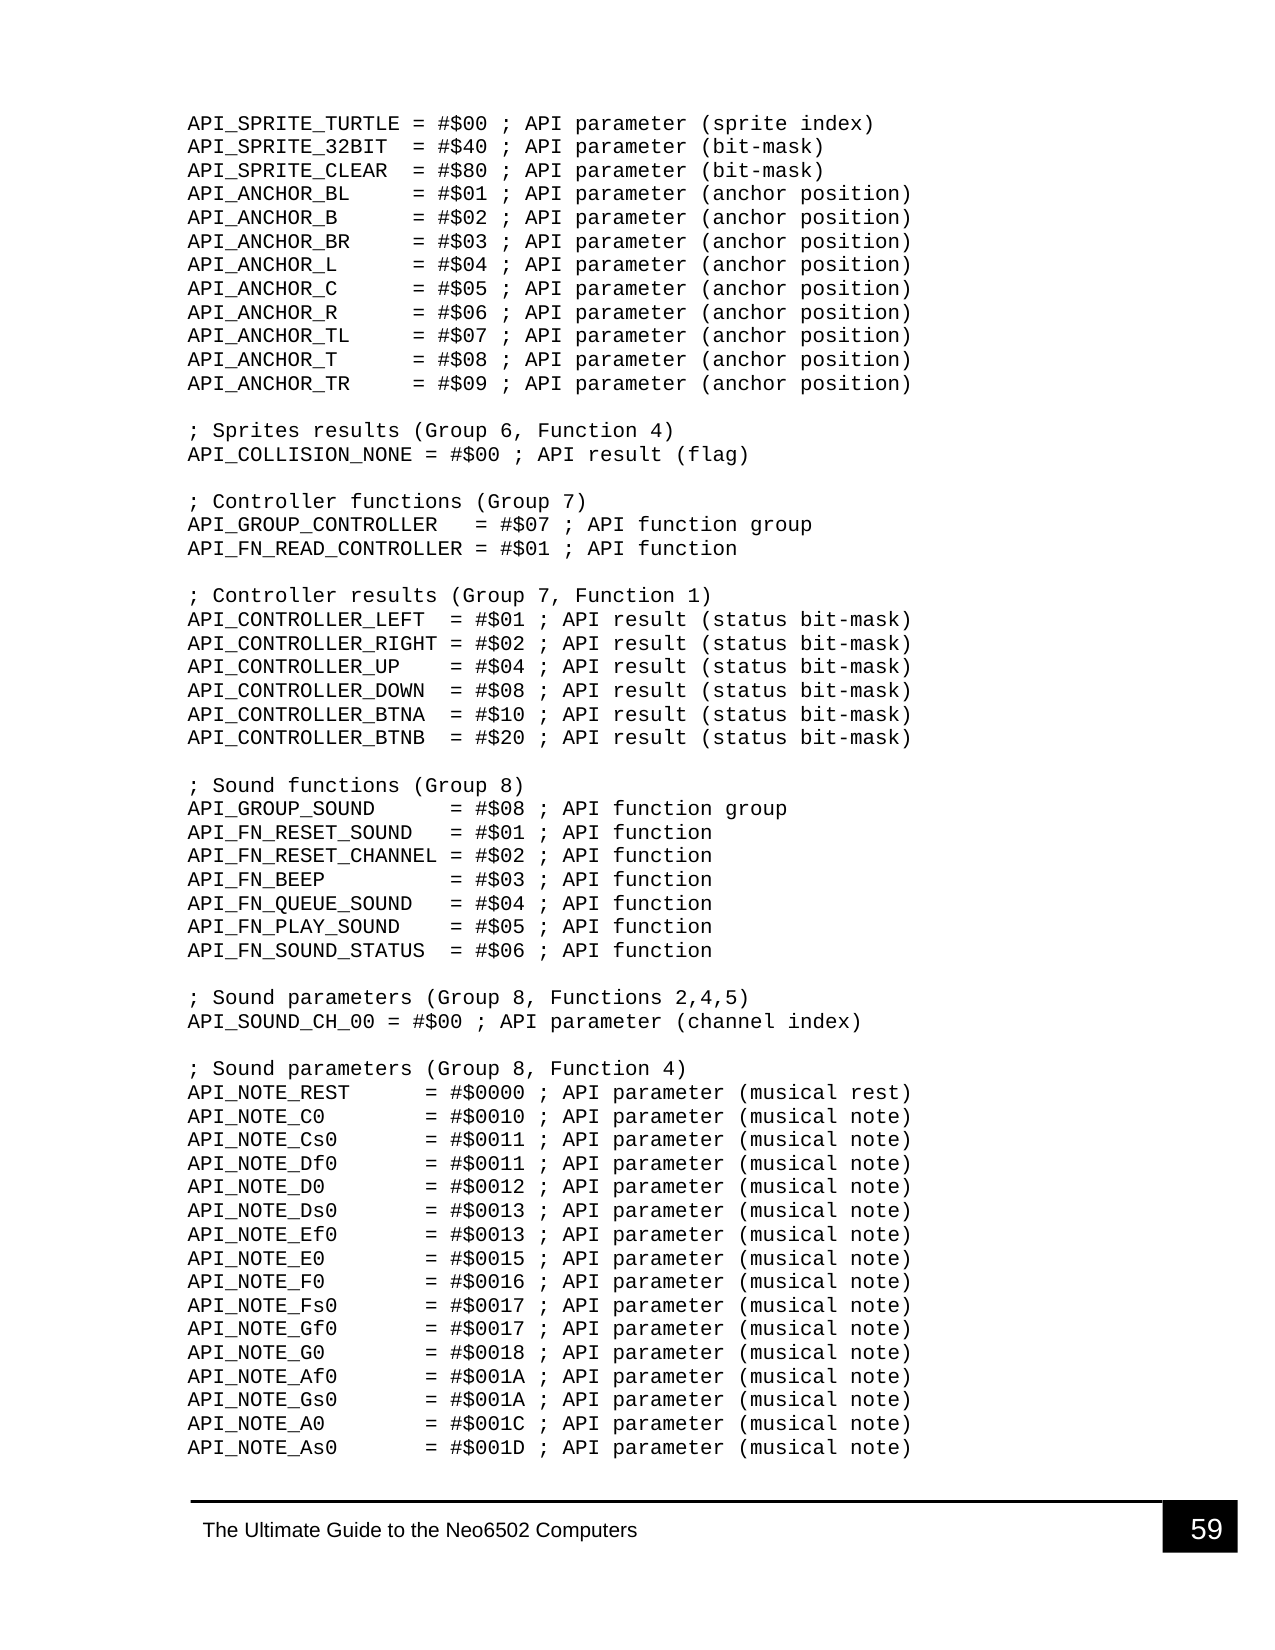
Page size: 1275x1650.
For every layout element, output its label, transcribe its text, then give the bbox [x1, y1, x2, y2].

text API_FN_SOUND_STATUS = #$06 ; API function [187, 940, 1162, 964]
text ; Controller results (Group 7, Function 1) [187, 585, 1162, 609]
text API_CONTROLLER_RIGHT = #$02 ; API result (status bit-mask) [187, 633, 1162, 656]
text API_NOTE_F0 = #$0016 ; API parameter (musical note) [187, 1271, 1162, 1295]
text API_SPRITE_32BIT = #$40 ; API parameter (bit-mask) [187, 136, 1162, 160]
text API_NOTE_C0 = #$0010 ; API parameter (musical note) [187, 1106, 1162, 1129]
text API_SOUND_CH_00 = #$00 ; API parameter (channel index) [187, 1011, 1162, 1035]
text API_CONTROLLER_UP = #$04 ; API result (status bit-mask) [187, 656, 1162, 680]
text ; Sound functions (Group 8) [187, 774, 1162, 798]
text API_ANCHOR_T = #$08 ; API parameter (anchor position) [187, 349, 1162, 373]
text API_ANCHOR_L = #$04 ; API parameter (anchor position) [187, 254, 1162, 278]
text API_ANCHOR_BL = #$01 ; API parameter (anchor position) [187, 183, 1162, 207]
text API_NOTE_As0 = #$001D ; API parameter (musical note) [187, 1437, 1162, 1460]
text API_NOTE_Fs0 = #$0017 ; API parameter (musical note) [187, 1295, 1162, 1318]
text ; Sound parameters (Group 8, Function 4) [187, 1058, 1162, 1082]
text API_NOTE_Ef0 = #$0013 ; API parameter (musical note) [187, 1224, 1162, 1247]
text API_CONTROLLER_BTNA = #$10 ; API result (status bit-mask) [187, 704, 1162, 727]
text API_NOTE_Ds0 = #$0013 ; API parameter (musical note) [187, 1200, 1162, 1224]
text API_FN_QUEUE_SOUND = #$04 ; API function [187, 893, 1162, 916]
text API_ANCHOR_C = #$05 ; API parameter (anchor position) [187, 278, 1162, 302]
text API_SPRITE_CLEAR = #$80 ; API parameter (bit-mask) [187, 160, 1162, 183]
text API_CONTROLLER_LEFT = #$01 ; API result (status bit-mask) [187, 609, 1162, 633]
text ; Controller functions (Group 7) [187, 491, 1162, 514]
text API_NOTE_G0 = #$0018 ; API parameter (musical note) [187, 1342, 1162, 1366]
text API_GROUP_SOUND = #$08 ; API function group [187, 798, 1162, 822]
text API_NOTE_Cs0 = #$0011 ; API parameter (musical note) [187, 1129, 1162, 1153]
text API_FN_BEEP = #$03 ; API function [187, 869, 1162, 893]
text API_ANCHOR_R = #$06 ; API parameter (anchor position) [187, 302, 1162, 325]
text API_ANCHOR_BR = #$03 ; API parameter (anchor position) [187, 231, 1162, 254]
text API_FN_PLAY_SOUND = #$05 ; API function [187, 916, 1162, 940]
text API_ANCHOR_TR = #$09 ; API parameter (anchor position) [187, 373, 1162, 396]
text API_NOTE_Df0 = #$0011 ; API parameter (musical note) [187, 1153, 1162, 1177]
text API_CONTROLLER_DOWN = #$08 ; API result (status bit-mask) [187, 680, 1162, 704]
text API_FN_RESET_SOUND = #$01 ; API function [187, 822, 1162, 846]
text API_NOTE_Gf0 = #$0017 ; API parameter (musical note) [187, 1318, 1162, 1342]
text API_ANCHOR_TL = #$07 ; API parameter (anchor position) [187, 325, 1162, 349]
text API_FN_RESET_CHANNEL = #$02 ; API function [187, 846, 1162, 869]
text API_SPRITE_TURTLE = #$00 ; API parameter (sprite index) [187, 112, 1162, 136]
text API_NOTE_A0 = #$001C ; API parameter (musical note) [187, 1413, 1162, 1437]
text API_NOTE_E0 = #$0015 ; API parameter (musical note) [187, 1247, 1162, 1271]
text API_COLLISION_NONE = #$00 ; API result (flag) [187, 443, 1162, 467]
text API_FN_READ_CONTROLLER = #$01 ; API function [187, 538, 1162, 562]
text API_NOTE_REST = #$0000 ; API parameter (musical rest) [187, 1082, 1162, 1106]
text ; Sprites results (Group 6, Function 4) [187, 420, 1162, 443]
text API_NOTE_Af0 = #$001A ; API parameter (musical note) [187, 1366, 1162, 1389]
text API_ANCHOR_B = #$02 ; API parameter (anchor position) [187, 207, 1162, 231]
text API_GROUP_CONTROLLER = #$07 ; API function group [187, 514, 1162, 538]
text API_NOTE_Gs0 = #$001A ; API parameter (musical note) [187, 1389, 1162, 1413]
text API_CONTROLLER_BTNB = #$20 ; API result (status bit-mask) [187, 727, 1162, 751]
text ; Sound parameters (Group 8, Functions 2,4,5) [187, 987, 1162, 1011]
text API_NOTE_D0 = #$0012 ; API parameter (musical note) [187, 1177, 1162, 1200]
